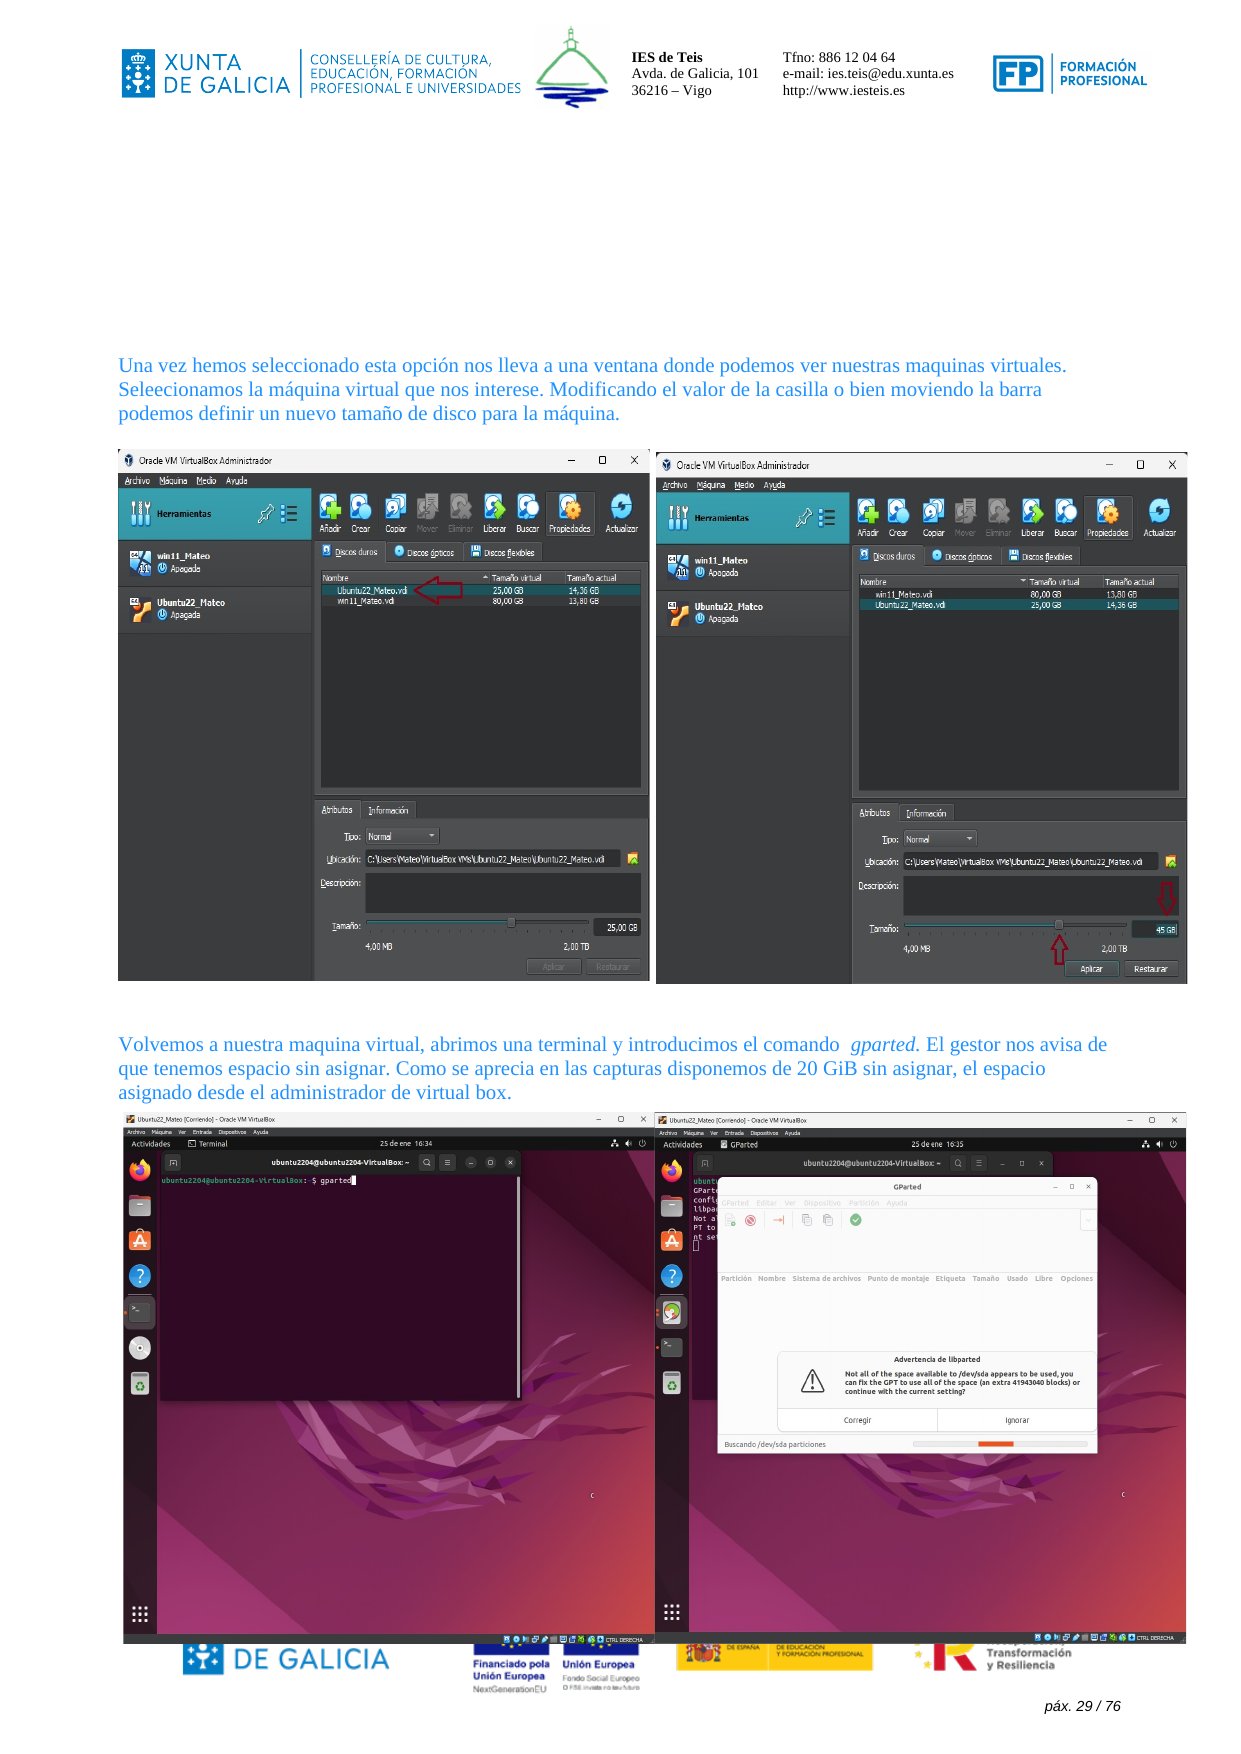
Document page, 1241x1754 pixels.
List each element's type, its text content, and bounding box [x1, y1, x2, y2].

text Una vez hemos seleccionado esta opción nos lleva a una ventana donde podemos ver nuestras maquinas virtuales. Seleecionamos la máquina virtual que nos interese. Modificando el valor de la casilla o bien moviendo la barra podemos definir un nuevo tamaño de disco para la máquina. [118, 353, 1122, 425]
picture [656, 452, 1188, 984]
picture [123, 1112, 1187, 1700]
picture [989, 50, 1153, 97]
picture [534, 25, 611, 110]
picture [118, 449, 650, 981]
text Volvemos a nuestra maquina virtual, abrimos una terminal y introducimos el comando gparted. El gestor nos avisa de que tenemos espacio sin asignar. Como se aprecia en las capturas disponemos de 20 GiB sin asignar, el espacio asignado desde el administrador de virtual box. [118, 1032, 1122, 1104]
picture [121, 49, 521, 98]
